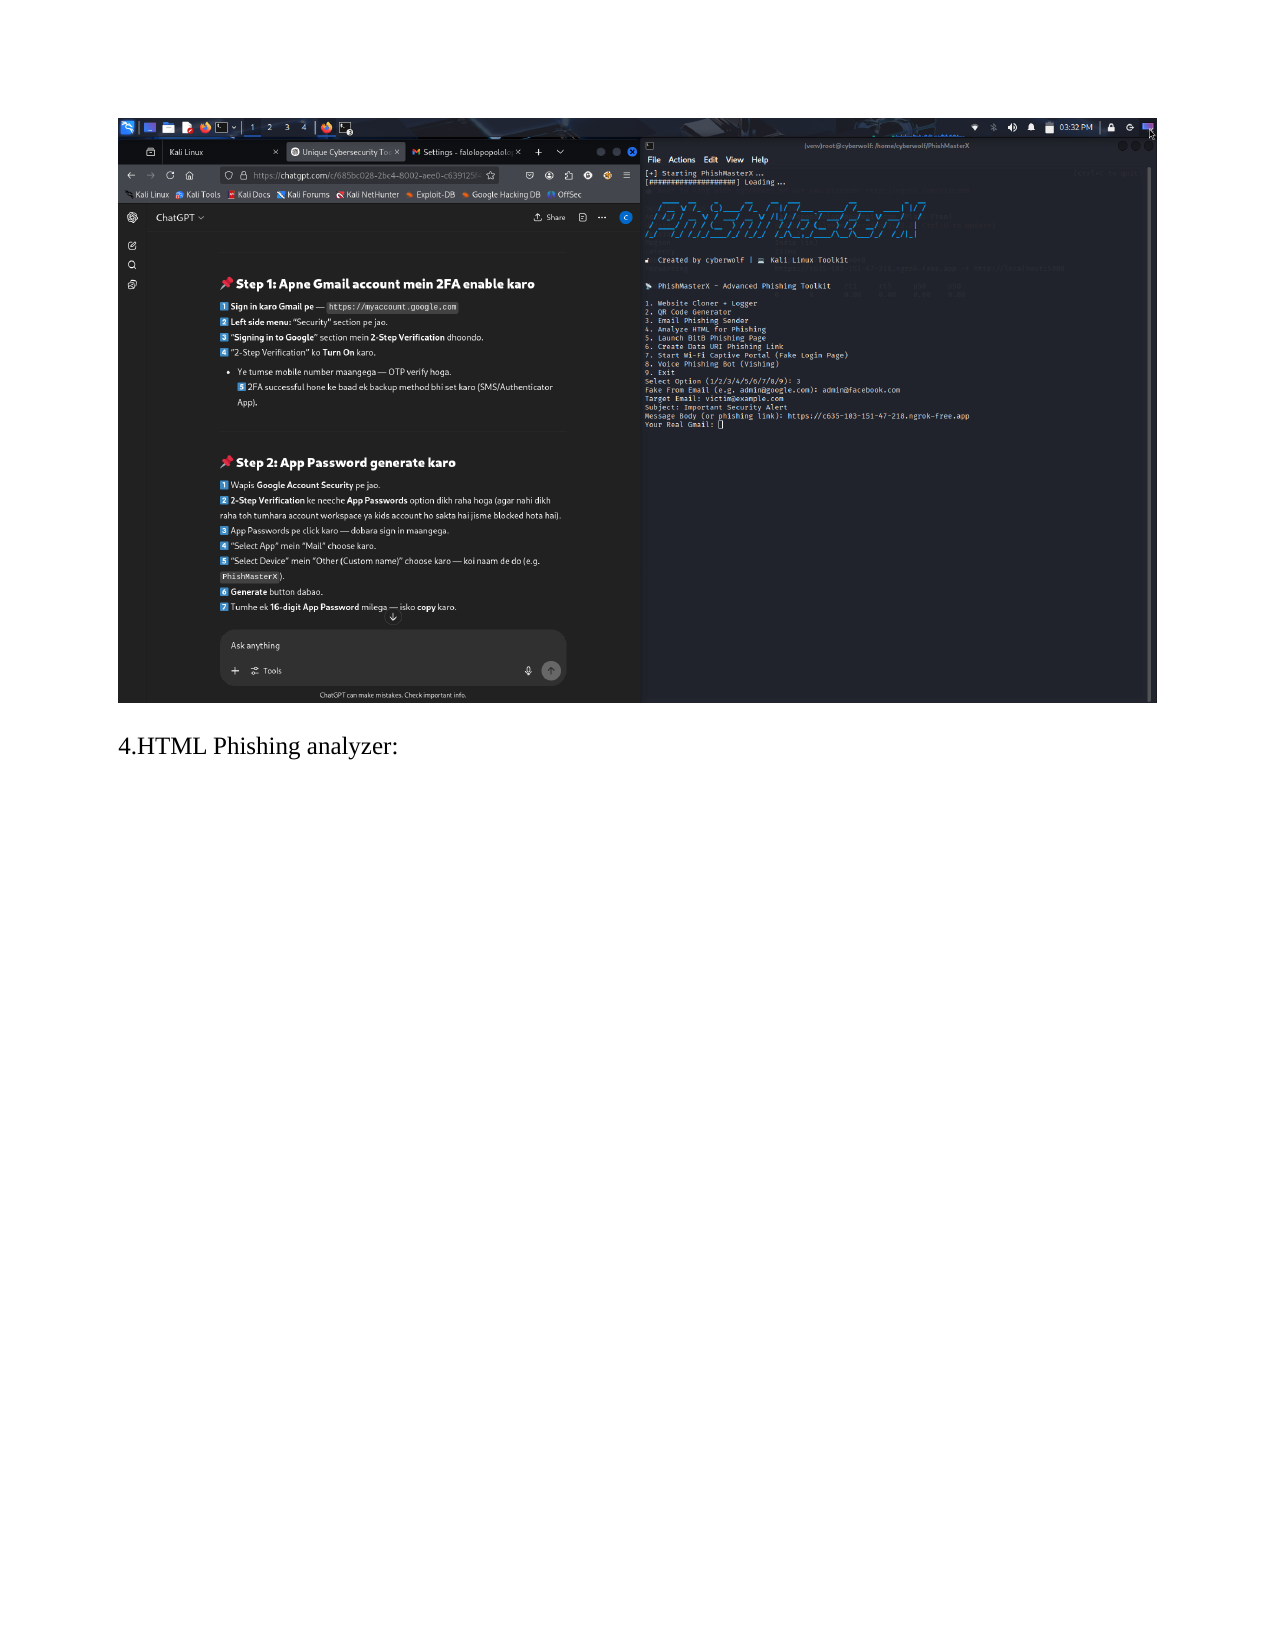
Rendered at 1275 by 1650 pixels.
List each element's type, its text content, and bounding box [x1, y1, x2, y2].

text 4.HTML Phishing analyzer: [118, 731, 1157, 760]
picture [118, 118, 1157, 703]
